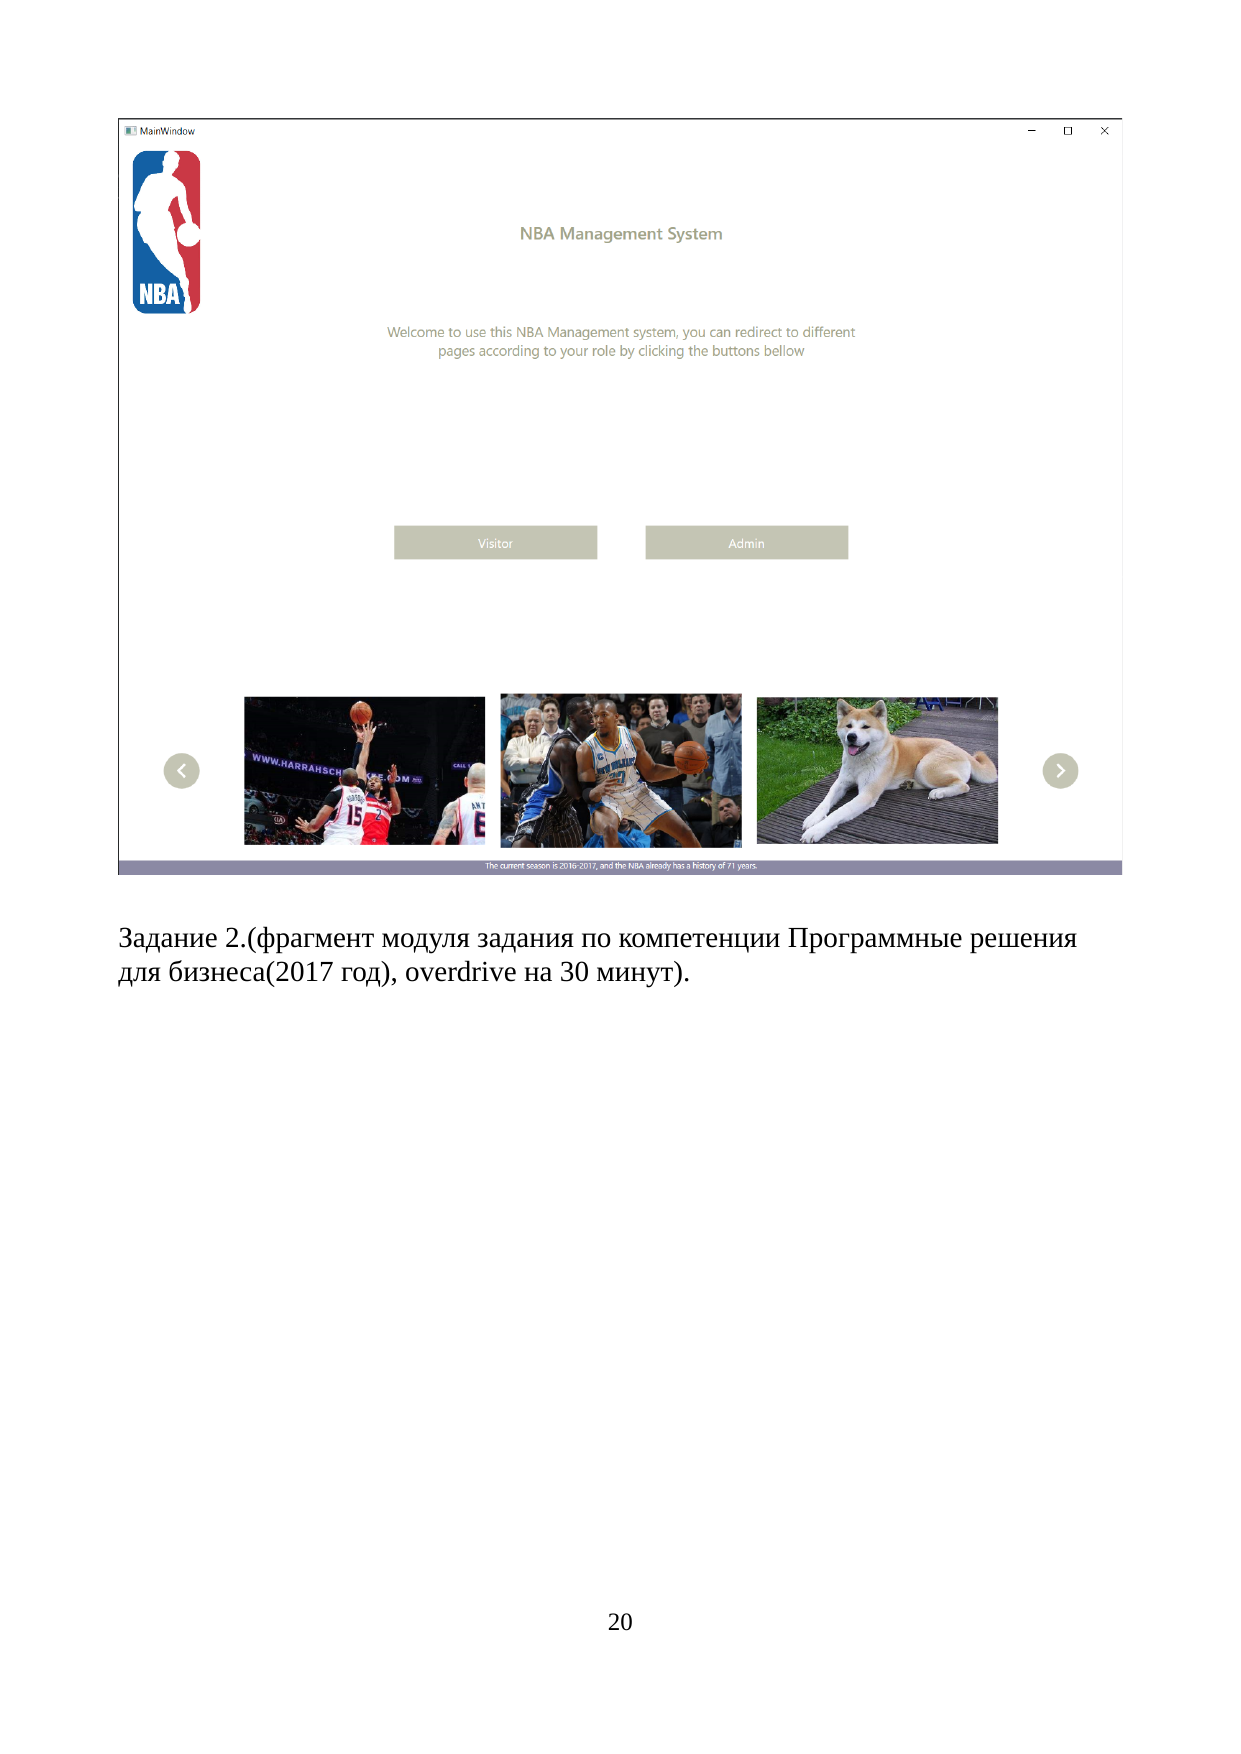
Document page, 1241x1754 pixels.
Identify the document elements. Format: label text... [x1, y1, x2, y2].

text Задание 2.(фрагмент модуля задания по компетенции Программные решения для бизнеса(2017 год), overdrive на 30 минут). [118, 921, 1122, 988]
picture [118, 118, 1123, 875]
